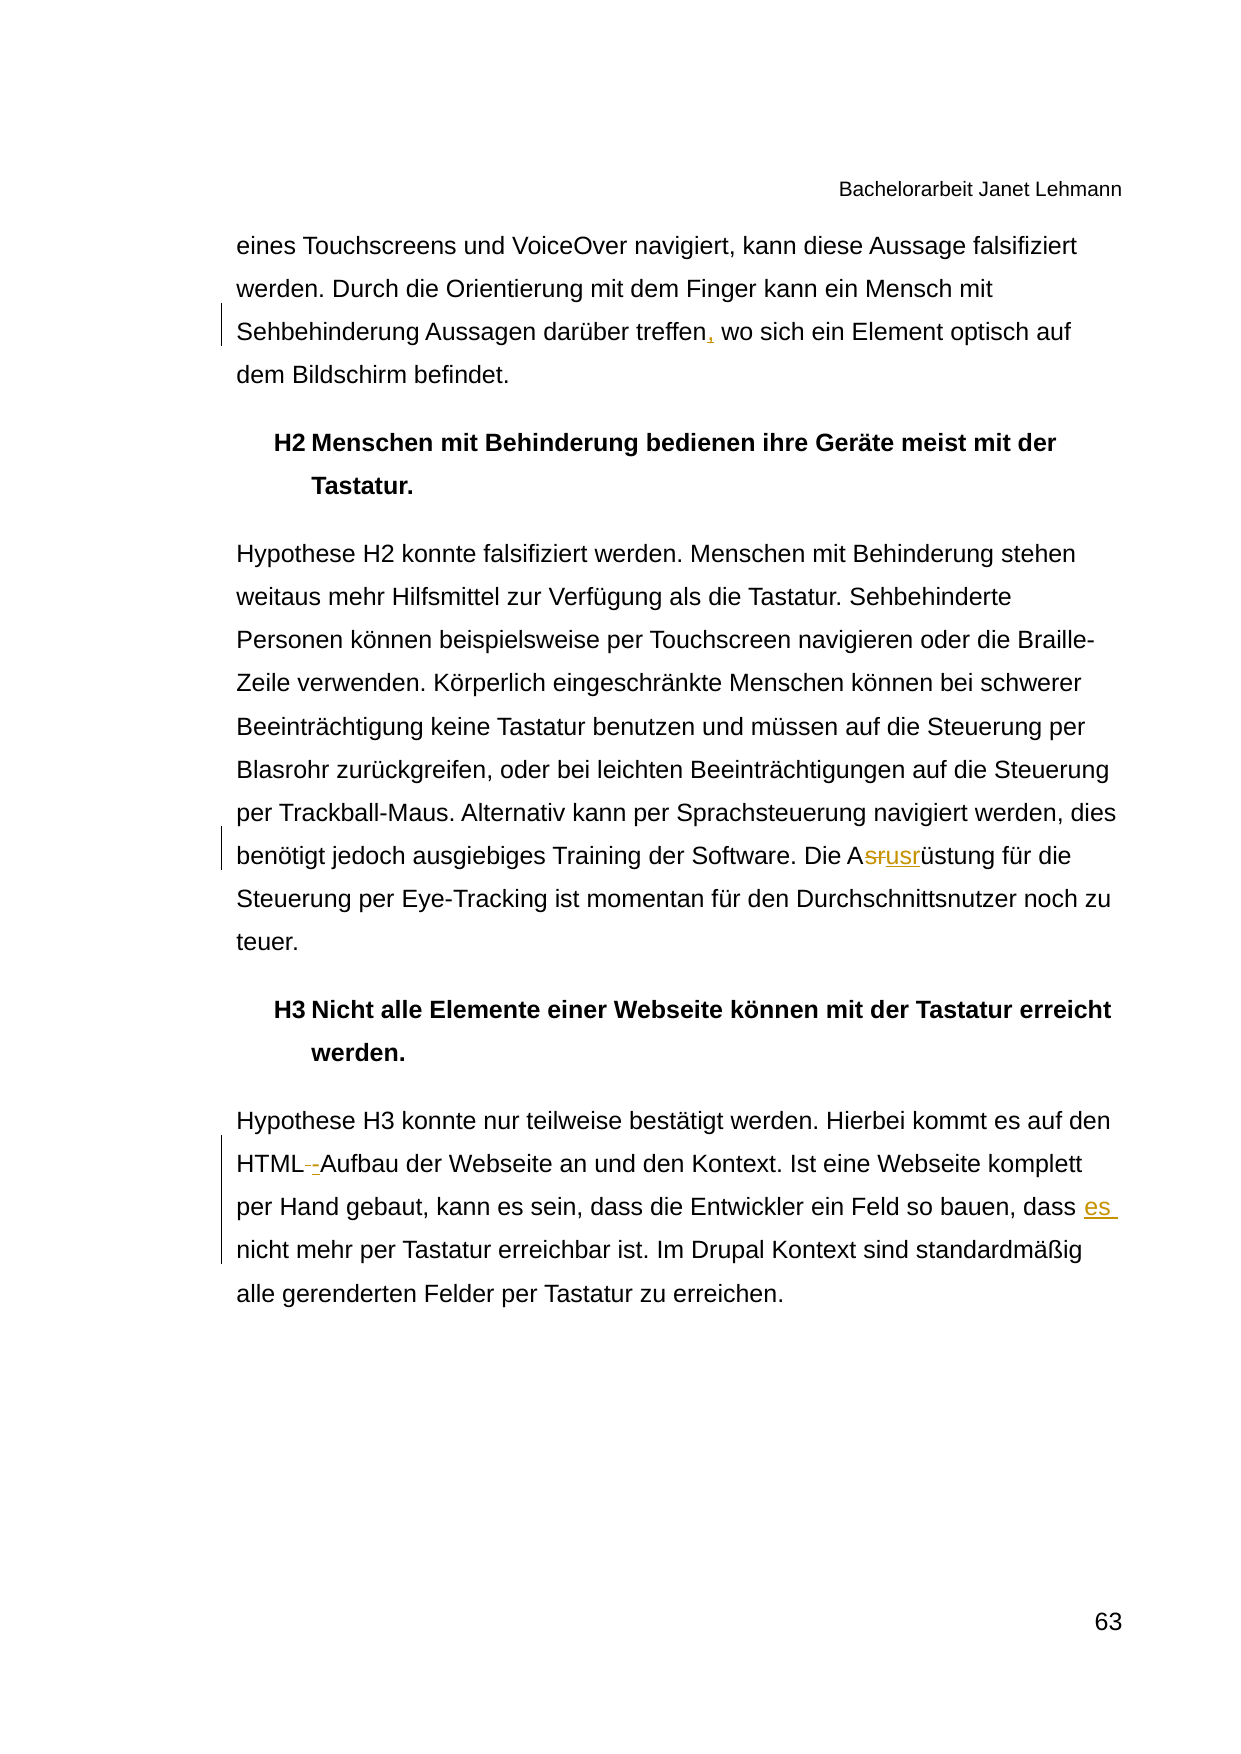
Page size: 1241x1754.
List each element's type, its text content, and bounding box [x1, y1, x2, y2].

text Hypothese H3 konnte nur teilweise bestätigt werden. Hierbei kommt es auf den HTML-Aufbau der Webseite an und den Kontext. Ist eine Webseite komplett per Hand gebaut, kann es sein, dass die Entwickler ein Feld so bauen, dass es nicht mehr per Tastatur erreichbar ist. Im Drupal Kontext sind standardmäßig alle gerenderten Felder per Tastatur zu erreichen. [236, 1106, 1122, 1307]
list Menschen mit Behinderung bedienen ihre Geräte meist mit der Tastatur. [274, 428, 1122, 500]
text eines Touchscreens und VoiceOver navigiert, kann diese Aussage falsifiziert werden. Durch die Orientierung mit dem Finger kann ein Mensch mit Sehbehinderung Aussagen darüber treffen, wo sich ein Element optisch auf dem Bildschirm befindet. [236, 231, 1122, 389]
list Nicht alle Elemente einer Webseite können mit der Tastatur erreicht werden. [274, 995, 1122, 1067]
text Hypothese H2 konnte falsifiziert werden. Menschen mit Behinderung stehen weitaus mehr Hilfsmittel zur Verfügung als die Tastatur. Sehbehinderte Personen können beispielsweise per Touchscreen navigieren oder die Braille-Zeile verwenden. Körperlich eingeschränkte Menschen können bei schwerer Beeinträchtigung keine Tastatur benutzen und müssen auf die Steuerung per Blasrohr zurückgreifen, oder bei leichten Beeinträchtigungen auf die Steuerung per Trackball-Maus. Alternativ kann per Sprachsteuerung navigiert werden, dies benötigt jedoch ausgiebiges Training der Software. Die Ausrüstung für die Steuerung per Eye-Tracking ist momentan für den Durchschnittsnutzer noch zu teuer. [236, 539, 1122, 956]
